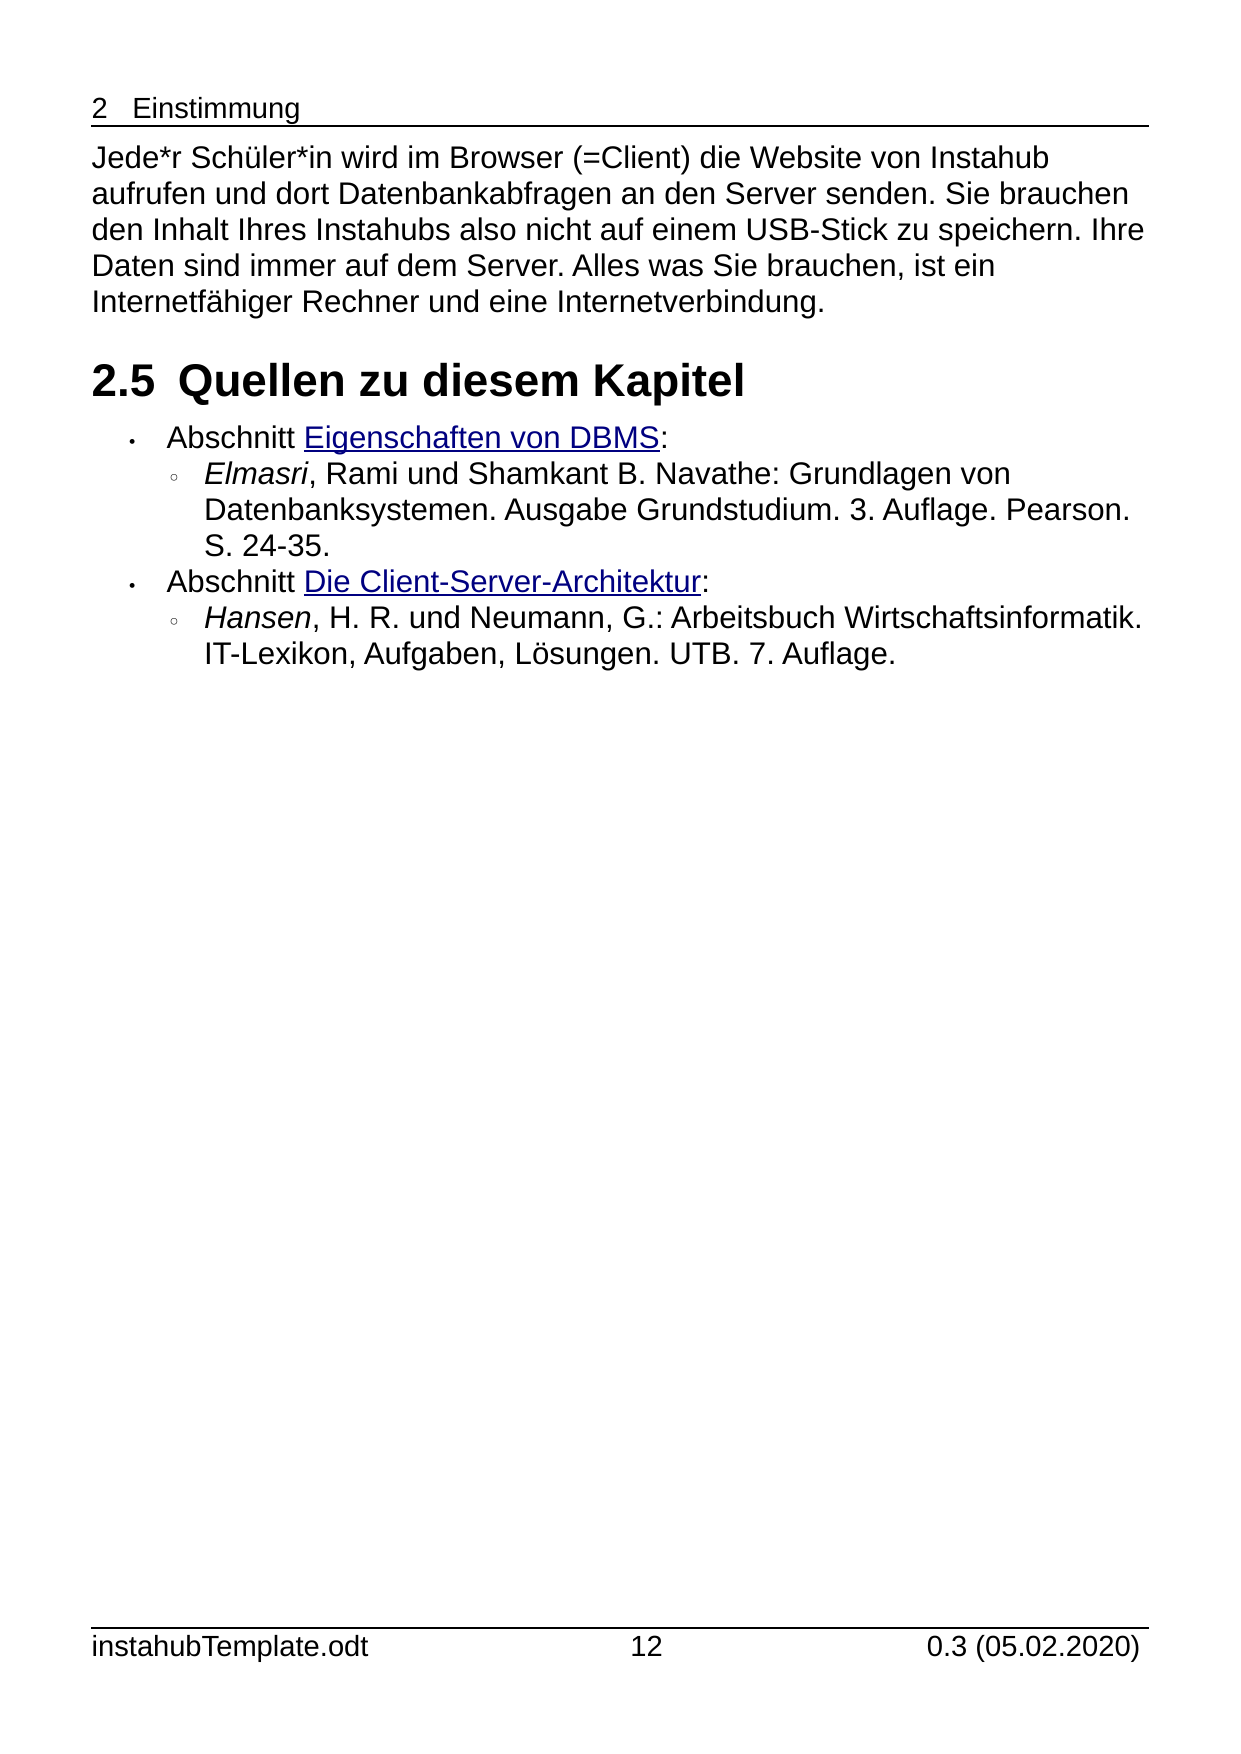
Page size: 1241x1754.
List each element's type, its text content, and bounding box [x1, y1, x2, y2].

subtitle Quellen zu diesem Kapitel [91, 354, 1149, 407]
list Hansen, H. R. und Neumann, G.: Arbeitsbuch Wirtschaftsinformatik. IT-Lexikon, Aufgaben, Lösungen. UTB. 7. Auflage. [166, 599, 1149, 671]
text Jede*r Schüler*in wird im Browser (=Client) die Website von Instahub aufrufen und dort Datenbankabfragen an den Server senden. Sie brauchen den Inhalt Ihres Instahubs also nicht auf einem USB-Stick zu speichern. Ihre Daten sind immer auf dem Server. Alles was Sie brauchen, ist ein Internetfähiger Rechner und eine Internetverbindung. [91, 139, 1149, 318]
list Elmasri, Rami und Shamkant B. Navathe: Grundlagen von Datenbanksystemen. Ausgabe Grundstudium. 3. Auflage. Pearson. S. 24-35. [166, 455, 1149, 563]
list Abschnitt Die Client-Server-Architektur: [129, 563, 1149, 599]
list Abschnitt Eigenschaften von DBMS: [129, 419, 1149, 455]
